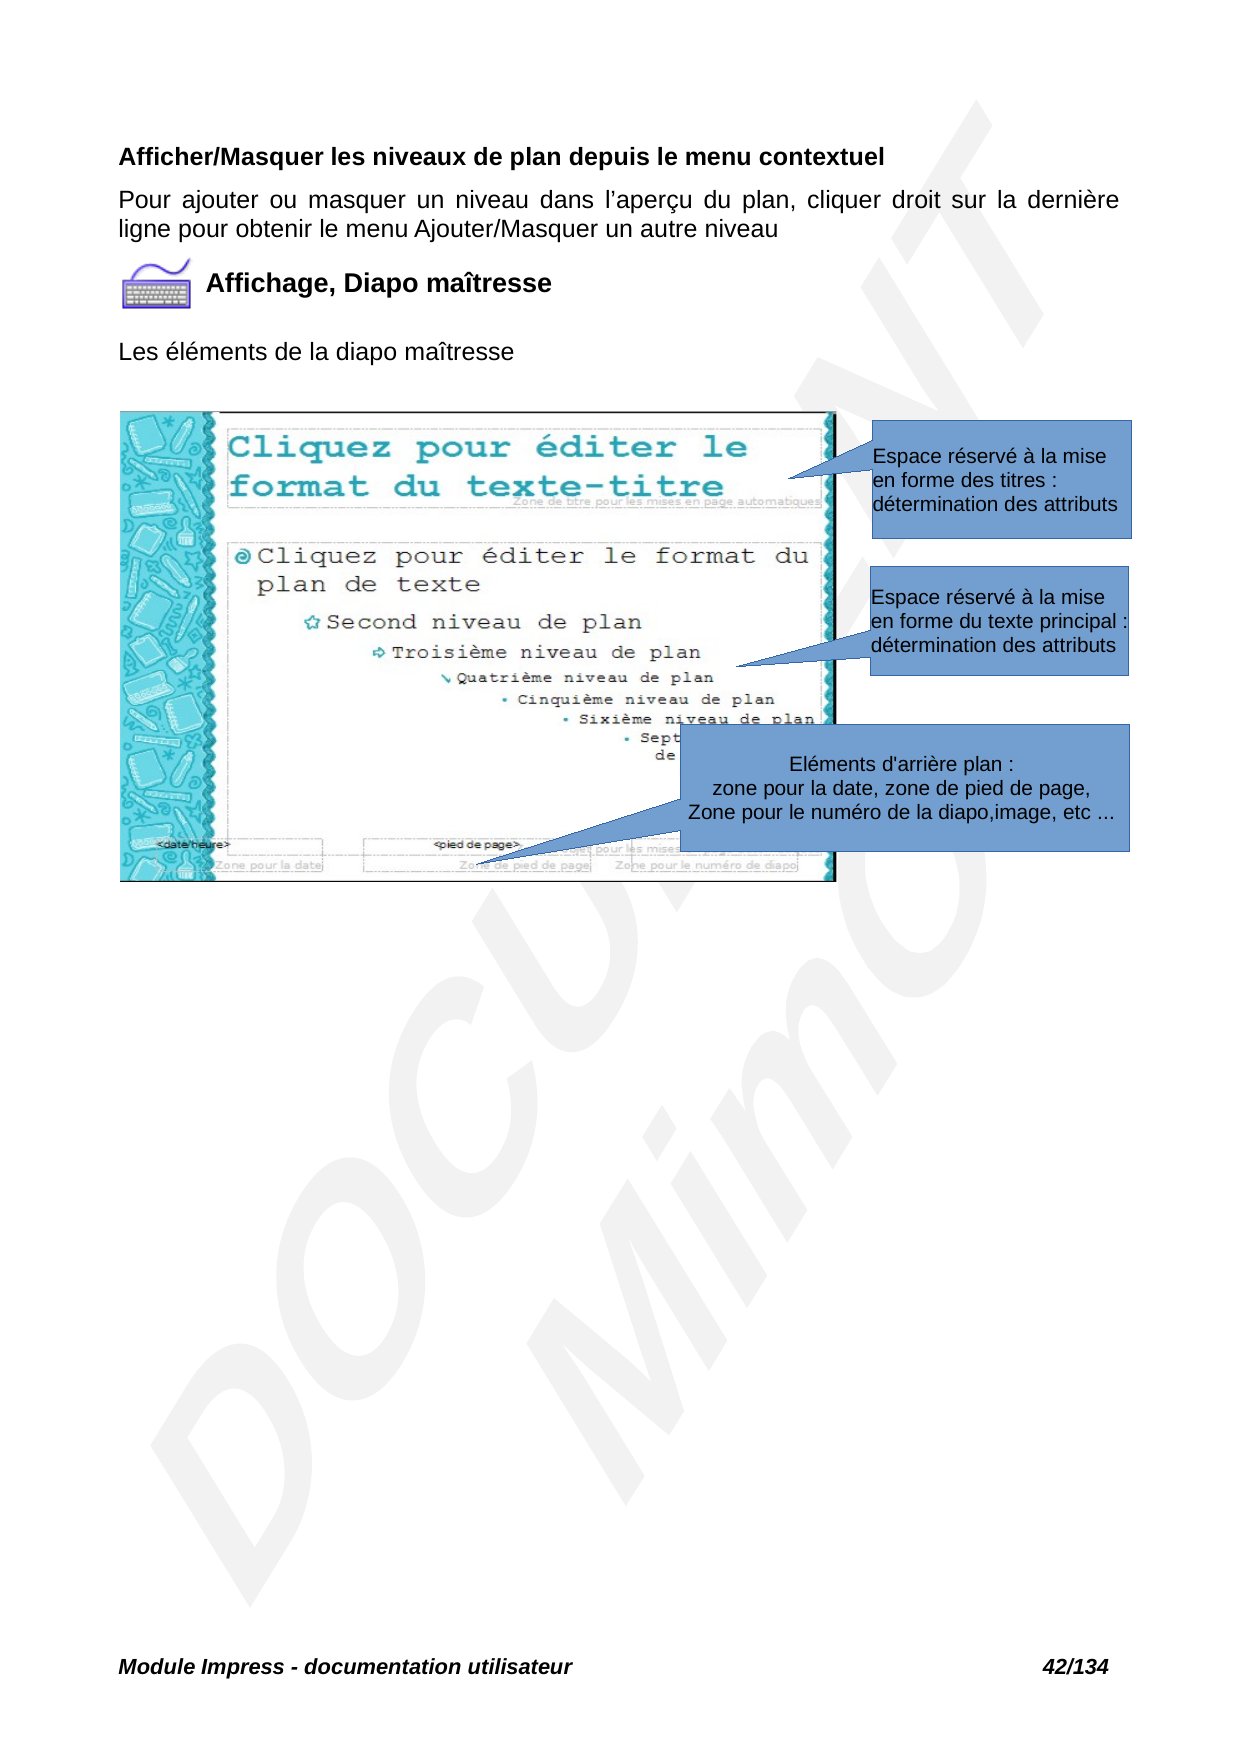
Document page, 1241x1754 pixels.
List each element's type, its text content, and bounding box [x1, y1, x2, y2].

picture [120, 411, 837, 882]
text Les éléments de la diapo maîtresse [118, 337, 1122, 366]
text Afficher/Masquer les niveaux de plan depuis le menu contextuel [118, 142, 1122, 171]
text Affichage, Diapo maîtresse [194, 267, 1122, 298]
text Pour ajouter ou masquer un niveau dans l’aperçu du plan, cliquer droit sur la dernière ligne pour obtenir le menu Ajouter/Masquer un autre niveau [118, 185, 1122, 243]
picture [118, 248, 194, 323]
